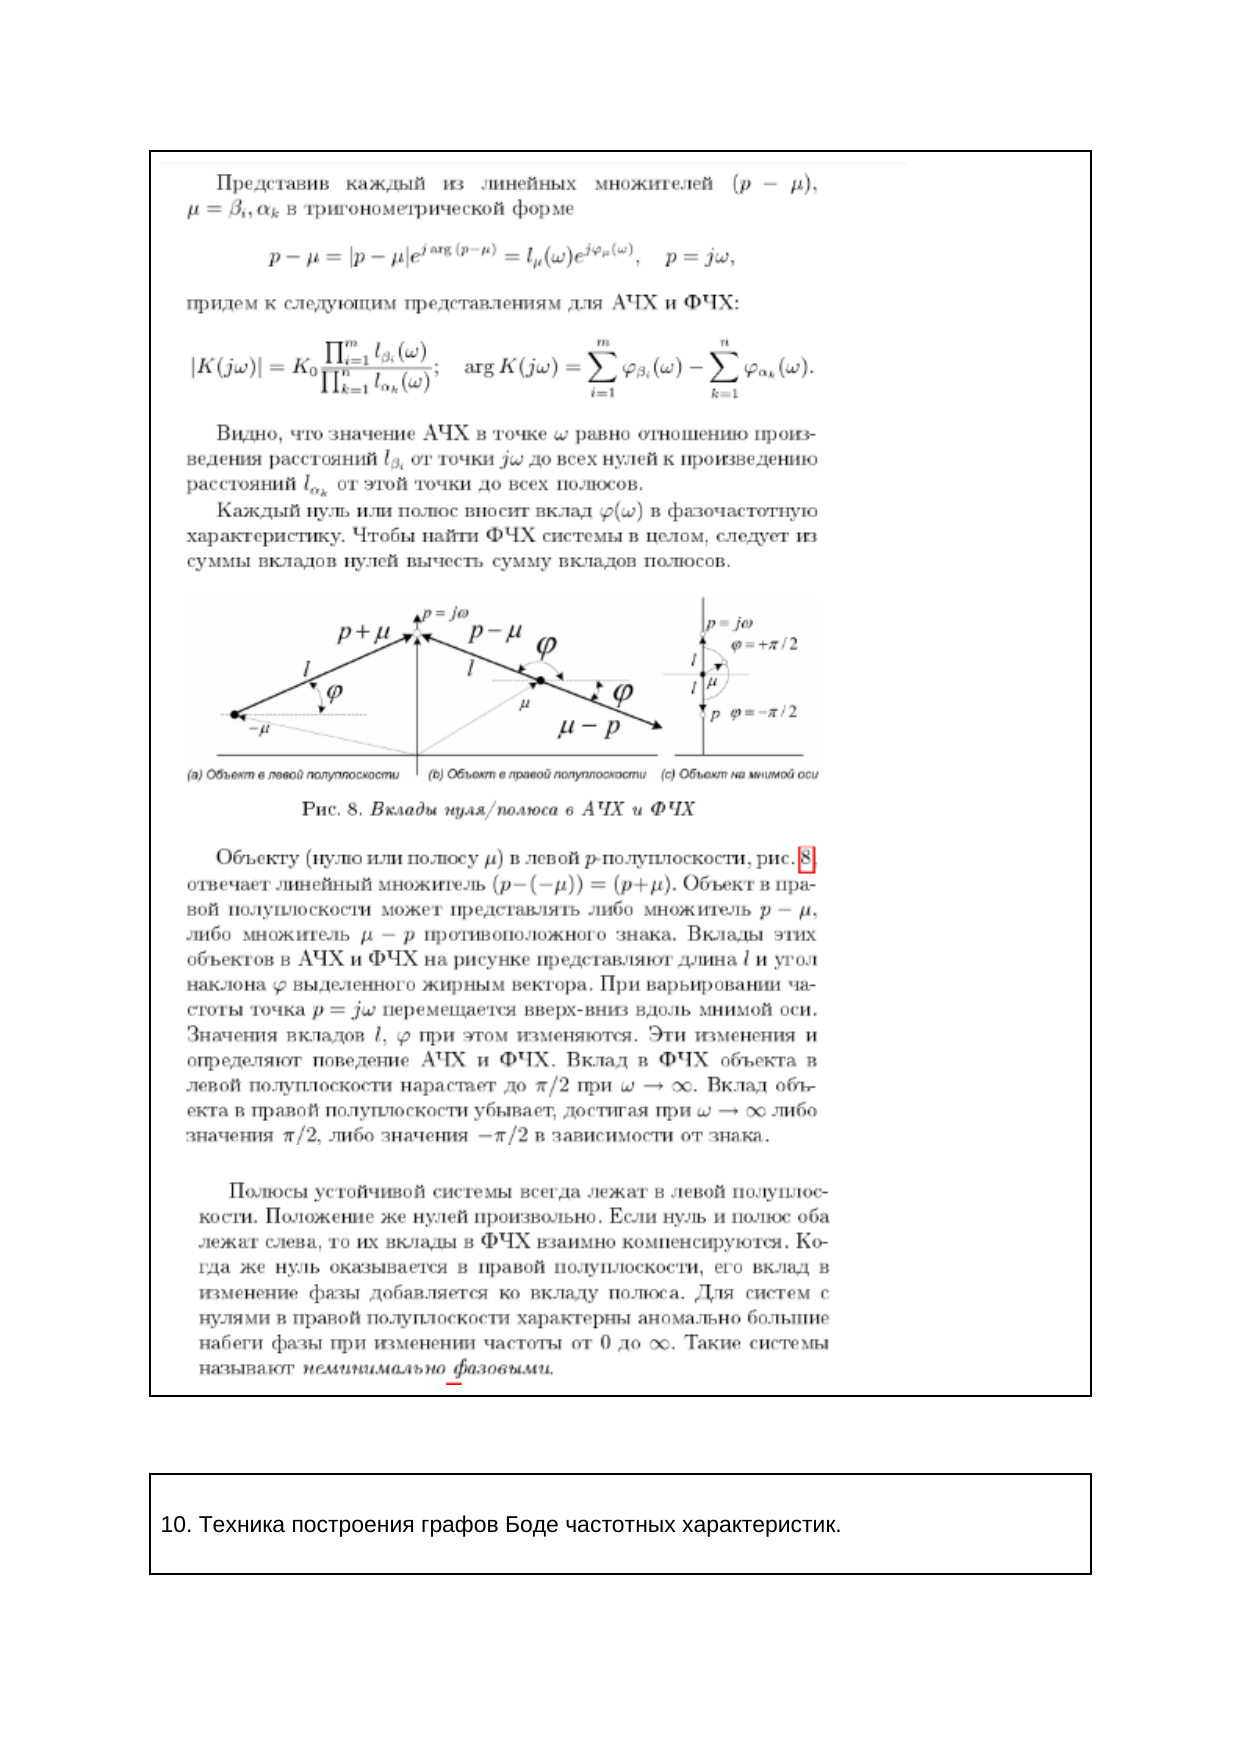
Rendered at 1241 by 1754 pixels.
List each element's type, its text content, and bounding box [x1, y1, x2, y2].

table_cell [151, 152, 1090, 1395]
table_header 10. Техника построения графов Боде частотных характеристик. [151, 1475, 1090, 1572]
picture [160, 162, 908, 1385]
